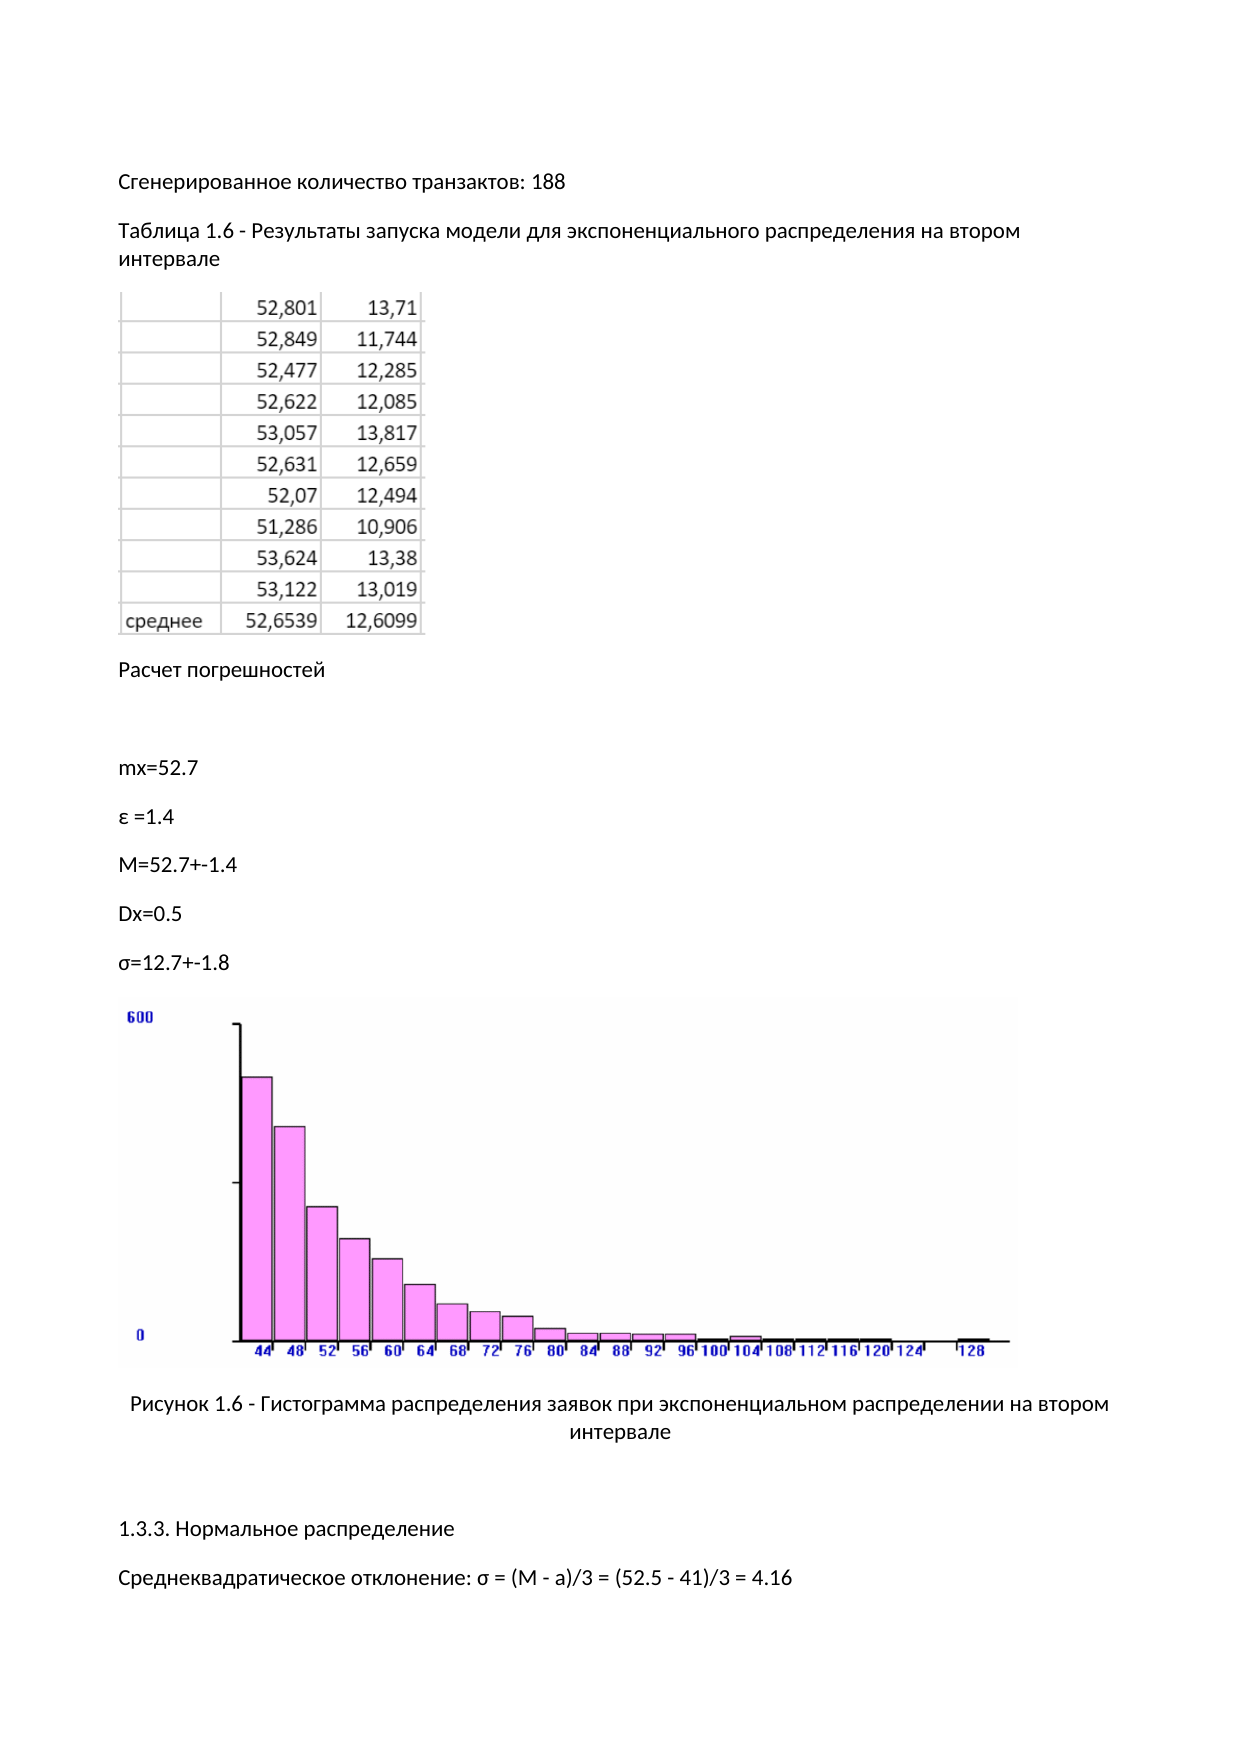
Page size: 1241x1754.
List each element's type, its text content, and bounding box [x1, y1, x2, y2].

text Расчет погрешностей [118, 655, 1122, 683]
text Dx=0.5 [118, 899, 1122, 927]
text mx=52.7 [118, 753, 1122, 781]
text Таблица 1.6 - Результаты запуска модели для экспоненциального распределения на втором интервале [118, 216, 1122, 272]
text Сгенерированное количество транзактов: 188 [118, 167, 1122, 195]
text Среднеквадратическое отклонение: σ = (M - a)/3 = (52.5 - 41)/3 = 4.16 [118, 1563, 1122, 1591]
text 1.3.3. Нормальное распределение [118, 1514, 1122, 1543]
text M=52.7+-1.4 [118, 851, 1122, 879]
text σ=12.7+-1.8 [118, 948, 1122, 976]
text ε =1.4 [118, 802, 1122, 830]
text Рисунок 1.6 - Гистограмма распределения заявок при экспоненциальном распределении на втором интервале [118, 1389, 1122, 1445]
